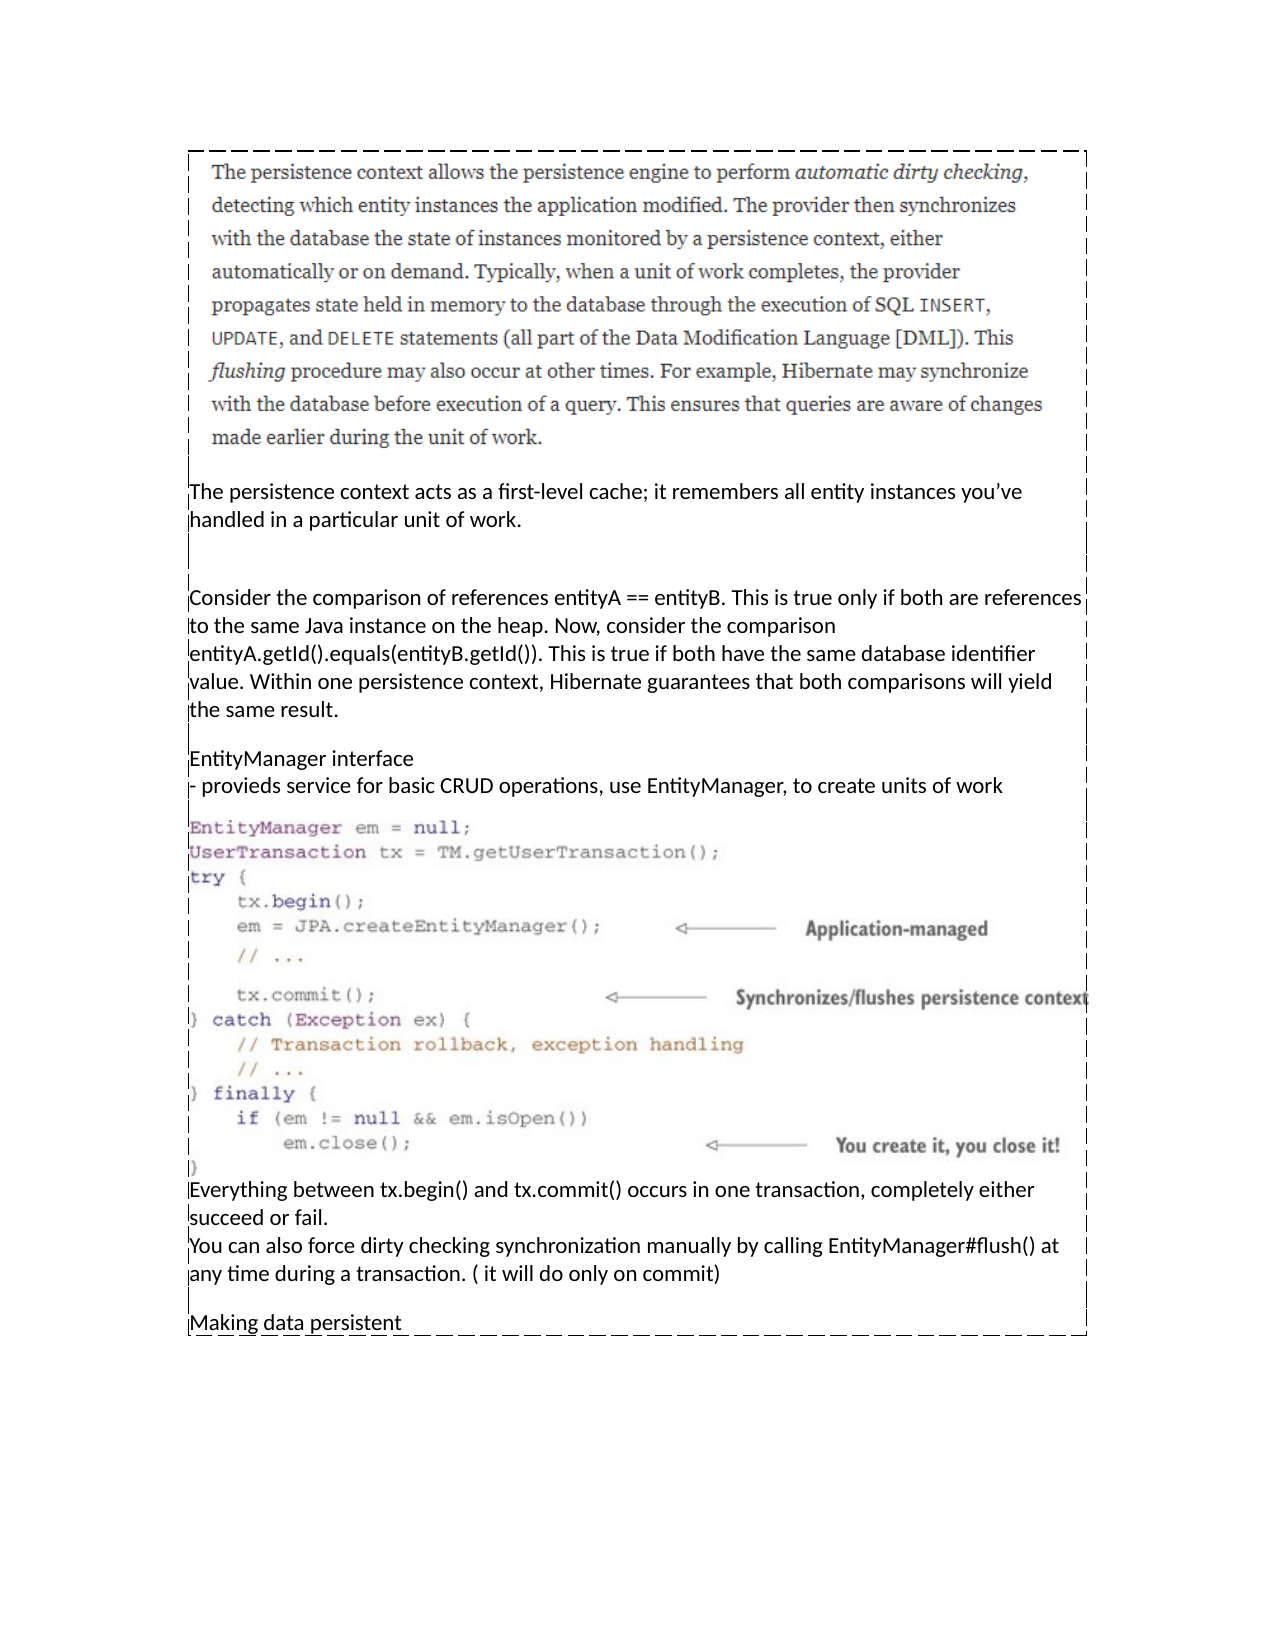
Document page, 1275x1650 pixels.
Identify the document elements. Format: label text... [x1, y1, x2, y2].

text Making data persistent [187, 1307, 1087, 1336]
text Everything between tx.begin() and tx.commit() occurs in one transaction, completely either succeed or fail. You can also force dirty checking synchronization manually by calling EntityManager#flush() at any time during a transaction. ( it will do only on commit) [187, 819, 1087, 1287]
text The persistence context acts as a first-level cache; it remembers all entity instances you’ve handled in a particular unit of work. [187, 476, 1087, 533]
text Consider the comparison of references entityA == entityB. This is true only if both are references to the same Java instance on the heap. Now, consider the comparison entityA.getId().equals(entityB.getId()). This is true if both have the same database identifier value. Within one persistence context, Hibernate guarantees that both comparisons will yield the same result. [187, 552, 1087, 723]
text EntityManager interface - provieds service for basic CRUD operations, use EntityManager, to create units of work [187, 742, 1087, 800]
